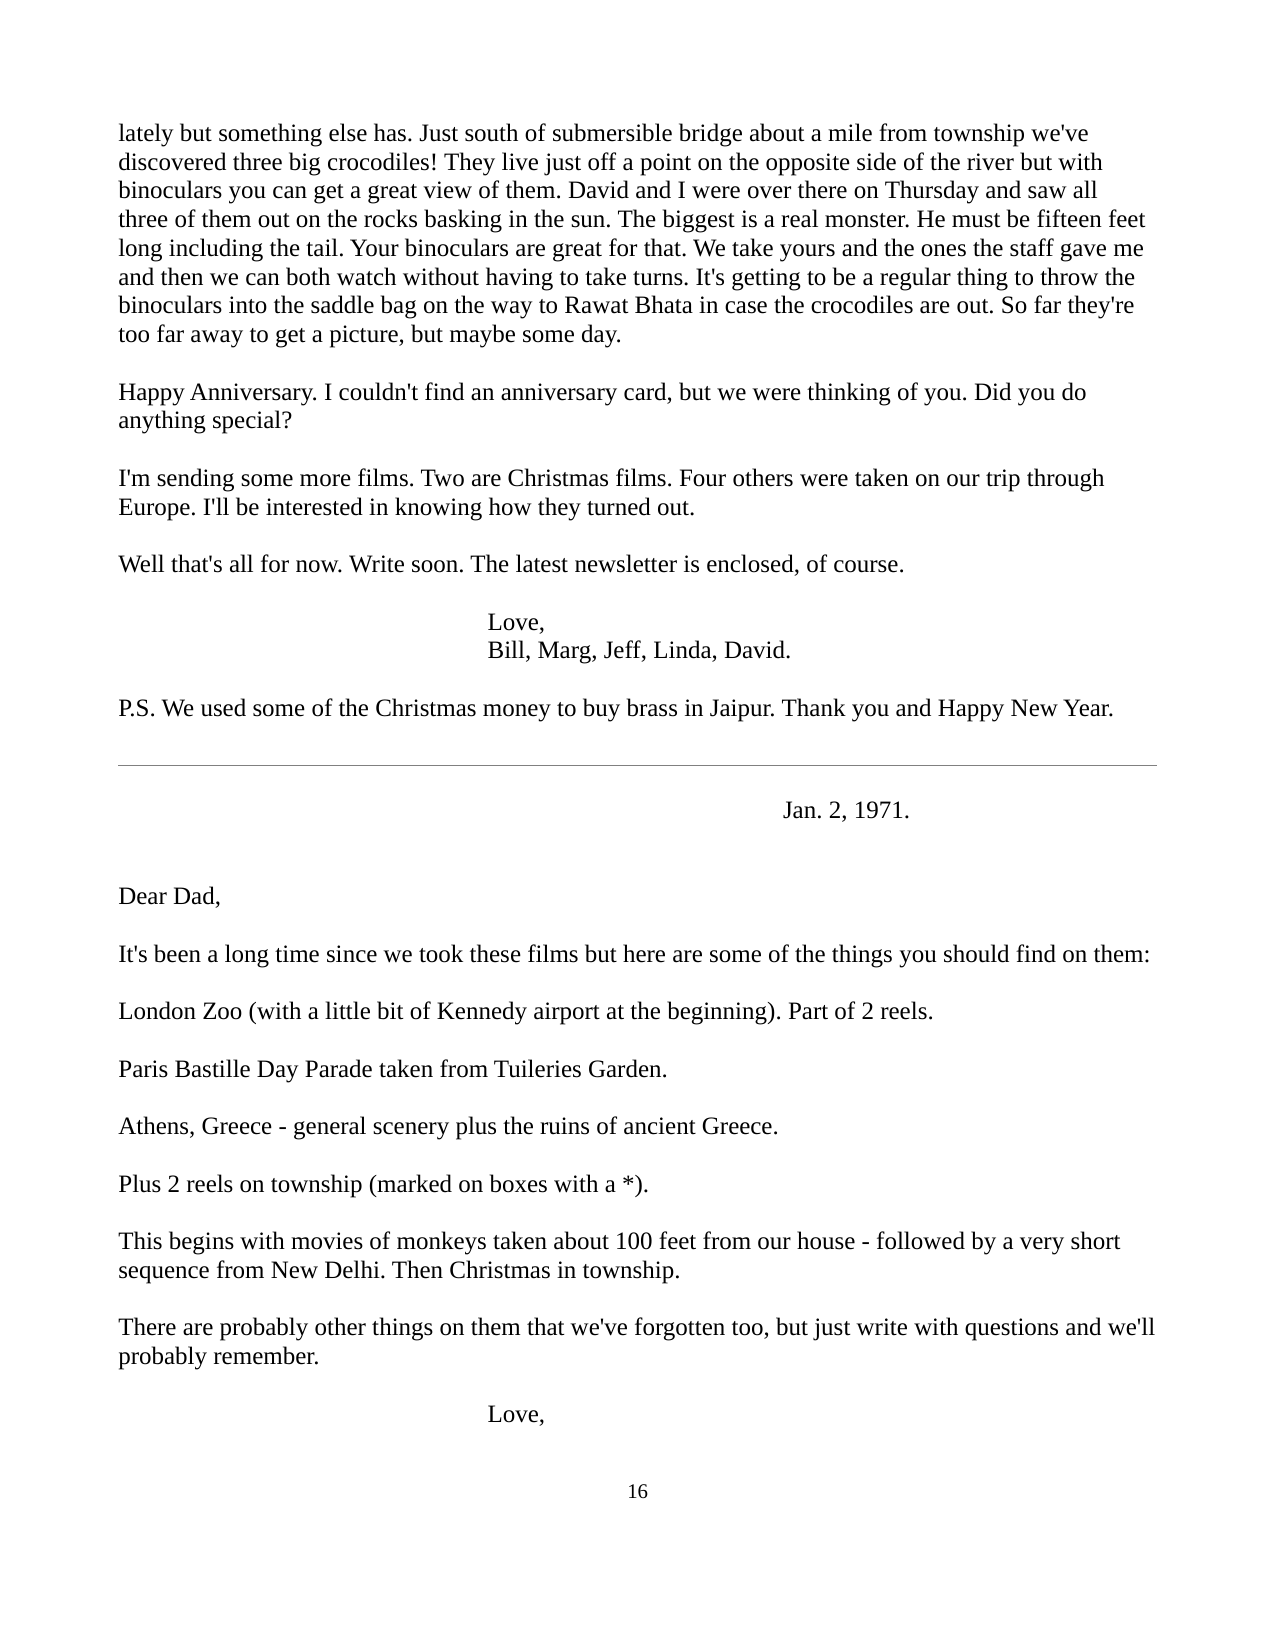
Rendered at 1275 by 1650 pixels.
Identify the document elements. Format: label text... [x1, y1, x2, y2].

text Dear Dad, [118, 881, 1157, 910]
text I'm sending some more films. Two are Christmas films. Four others were taken on our trip through Europe. I'll be interested in knowing how they turned out. [118, 463, 1157, 521]
text Bill, Marg, Jeff, Linda, David. [118, 636, 1157, 664]
text It's been a long time since we took these films but here are some of the things you should find on them: [118, 939, 1157, 967]
text lately but something else has. Just south of submersible bridge about a mile from township we've discovered three big crocodiles! They live just off a point on the opposite side of the river but with binoculars you can get a great view of them. David and I were over there on Thursday and saw all [118, 118, 1157, 204]
text Jan. 2, 1971. [118, 795, 1157, 824]
text Athens, Greece - general scenery plus the ruins of ancient Greece. [118, 1111, 1157, 1140]
text P.S. We used some of the Christmas money to buy brass in Jaipur. Thank you and Happy New Year. [118, 693, 1157, 722]
text Love, [118, 607, 1157, 636]
text Well that's all for now. Write soon. The latest newsletter is enclosed, of course. [118, 549, 1157, 578]
text London Zoo (with a little bit of Kennedy airport at the beginning). Part of 2 reels. [118, 996, 1157, 1025]
text This begins with movies of monkeys taken about 100 feet from our house - followed by a very short [118, 1226, 1157, 1255]
text Happy Anniversary. I couldn't find an anniversary card, but we were thinking of you. Did you do anything special? [118, 377, 1157, 434]
text There are probably other things on them that we've forgotten too, but just write with questions and we'll probably remember. [118, 1312, 1157, 1370]
text three of them out on the rocks basking in the sun. The biggest is a real monster. He must be fifteen feet long including the tail. Your binoculars are great for that. We take yours and the ones the staff gave me and then we can both watch without having to take turns. It's getting to be a regular thing to throw the binoculars into the saddle bag on the way to Rawat Bhata in case the crocodiles are out. So far they're too far away to get a picture, but maybe some day. [118, 204, 1157, 348]
text Love, [118, 1399, 1157, 1427]
text Paris Bastille Day Parade taken from Tuileries Garden. [118, 1054, 1157, 1082]
text Plus 2 reels on township (marked on boxes with a *). [118, 1169, 1157, 1197]
text sequence from New Delhi. Then Christmas in township. [118, 1255, 1157, 1284]
